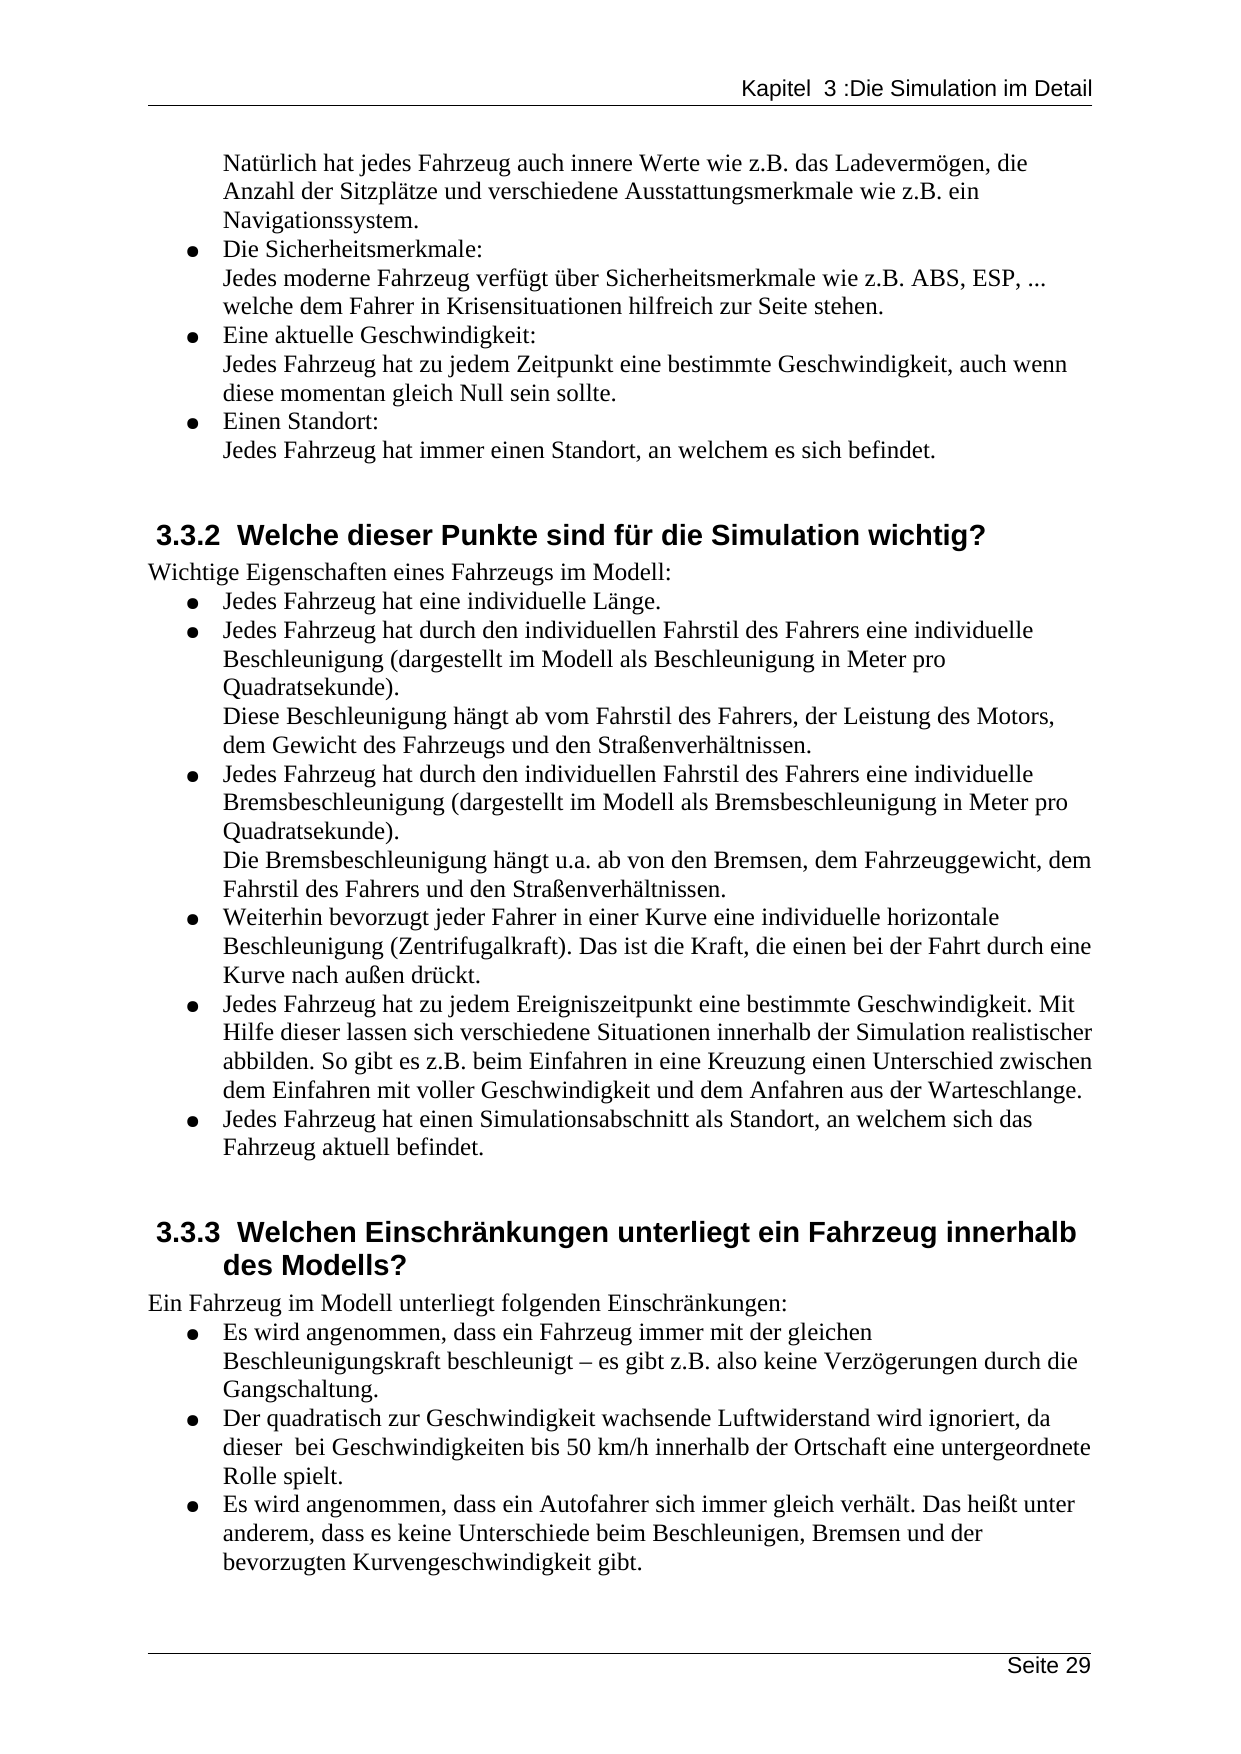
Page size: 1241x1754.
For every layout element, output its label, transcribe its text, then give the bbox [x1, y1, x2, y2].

subtitle Welchen Einschränkungen unterliegt ein Fahrzeug innerhalb des Modells? [148, 1215, 1092, 1282]
list Jedes Fahrzeug hat zu jedem Ereigniszeitpunkt eine bestimmte Geschwindigkeit. Mit Hilfe dieser lassen sich verschiedene Situationen innerhalb der Simulation realistischer abbilden. So gibt es z.B. beim Einfahren in eine Kreuzung einen Unterschied zwischen dem Einfahren mit voller Geschwindigkeit und dem Anfahren aus der Warteschlange. [185, 989, 1092, 1104]
list Die Bremsbeschleunigung hängt u.a. ab von den Bremsen, dem Fahrzeuggewicht, dem Fahrstil des Fahrers und den Straßenverhältnissen. [185, 845, 1092, 902]
list Eine aktuelle Geschwindigkeit: Jedes Fahrzeug hat zu jedem Zeitpunkt eine bestimmte Geschwindigkeit, auch wenn diese momentan gleich Null sein sollte. [185, 320, 1092, 406]
list Natürlich hat jedes Fahrzeug auch innere Werte wie z.B. das Ladevermögen, die Anzahl der Sitzplätze und verschiedene Ausstattungsmerkmale wie z.B. ein Navigationssystem. [185, 148, 1092, 234]
list Es wird angenommen, dass ein Autofahrer sich immer gleich verhält. Das heißt unter anderem, dass es keine Unterschiede beim Beschleunigen, Bremsen und der bevorzugten Kurvengeschwindigkeit gibt. [185, 1489, 1092, 1576]
list Jedes Fahrzeug hat einen Simulationsabschnitt als Standort, an welchem sich das Fahrzeug aktuell befindet. [185, 1104, 1092, 1161]
subtitle Welche dieser Punkte sind für die Simulation wichtig? [148, 518, 1092, 551]
text Ein Fahrzeug im Modell unterliegt folgenden Einschränkungen: [148, 1288, 1092, 1317]
text Wichtige Eigenschaften eines Fahrzeugs im Modell: [148, 557, 1092, 586]
list Es wird angenommen, dass ein Fahrzeug immer mit der gleichen Beschleunigungskraft beschleunigt – es gibt z.B. also keine Verzögerungen durch die Gangschaltung. [185, 1317, 1092, 1403]
list Jedes Fahrzeug hat eine individuelle Länge. [185, 586, 1092, 615]
list Die Sicherheitsmerkmale: [185, 234, 1092, 263]
list Jedes moderne Fahrzeug verfügt über Sicherheitsmerkmale wie z.B. ABS, ESP, ... welche dem Fahrer in Krisensituationen hilfreich zur Seite stehen. [185, 263, 1092, 320]
list Einen Standort: Jedes Fahrzeug hat immer einen Standort, an welchem es sich befindet. [185, 406, 1092, 464]
list Weiterhin bevorzugt jeder Fahrer in einer Kurve eine individuelle horizontale Beschleunigung (Zentrifugalkraft). Das ist die Kraft, die einen bei der Fahrt durch eine Kurve nach außen drückt. [185, 902, 1092, 989]
list Der quadratisch zur Geschwindigkeit wachsende Luftwiderstand wird ignoriert, da dieser bei Geschwindigkeiten bis 50 km/h innerhalb der Ortschaft eine untergeordnete Rolle spielt. [185, 1403, 1092, 1489]
list Jedes Fahrzeug hat durch den individuellen Fahrstil des Fahrers eine individuelle Bremsbeschleunigung (dargestellt im Modell als Bremsbeschleunigung in Meter pro Quadratsekunde). [185, 759, 1092, 845]
list Jedes Fahrzeug hat durch den individuellen Fahrstil des Fahrers eine individuelle Beschleunigung (dargestellt im Modell als Beschleunigung in Meter pro Quadratsekunde). Diese Beschleunigung hängt ab vom Fahrstil des Fahrers, der Leistung des Motors, dem Gewicht des Fahrzeugs und den Straßenverhältnissen. [185, 615, 1092, 759]
